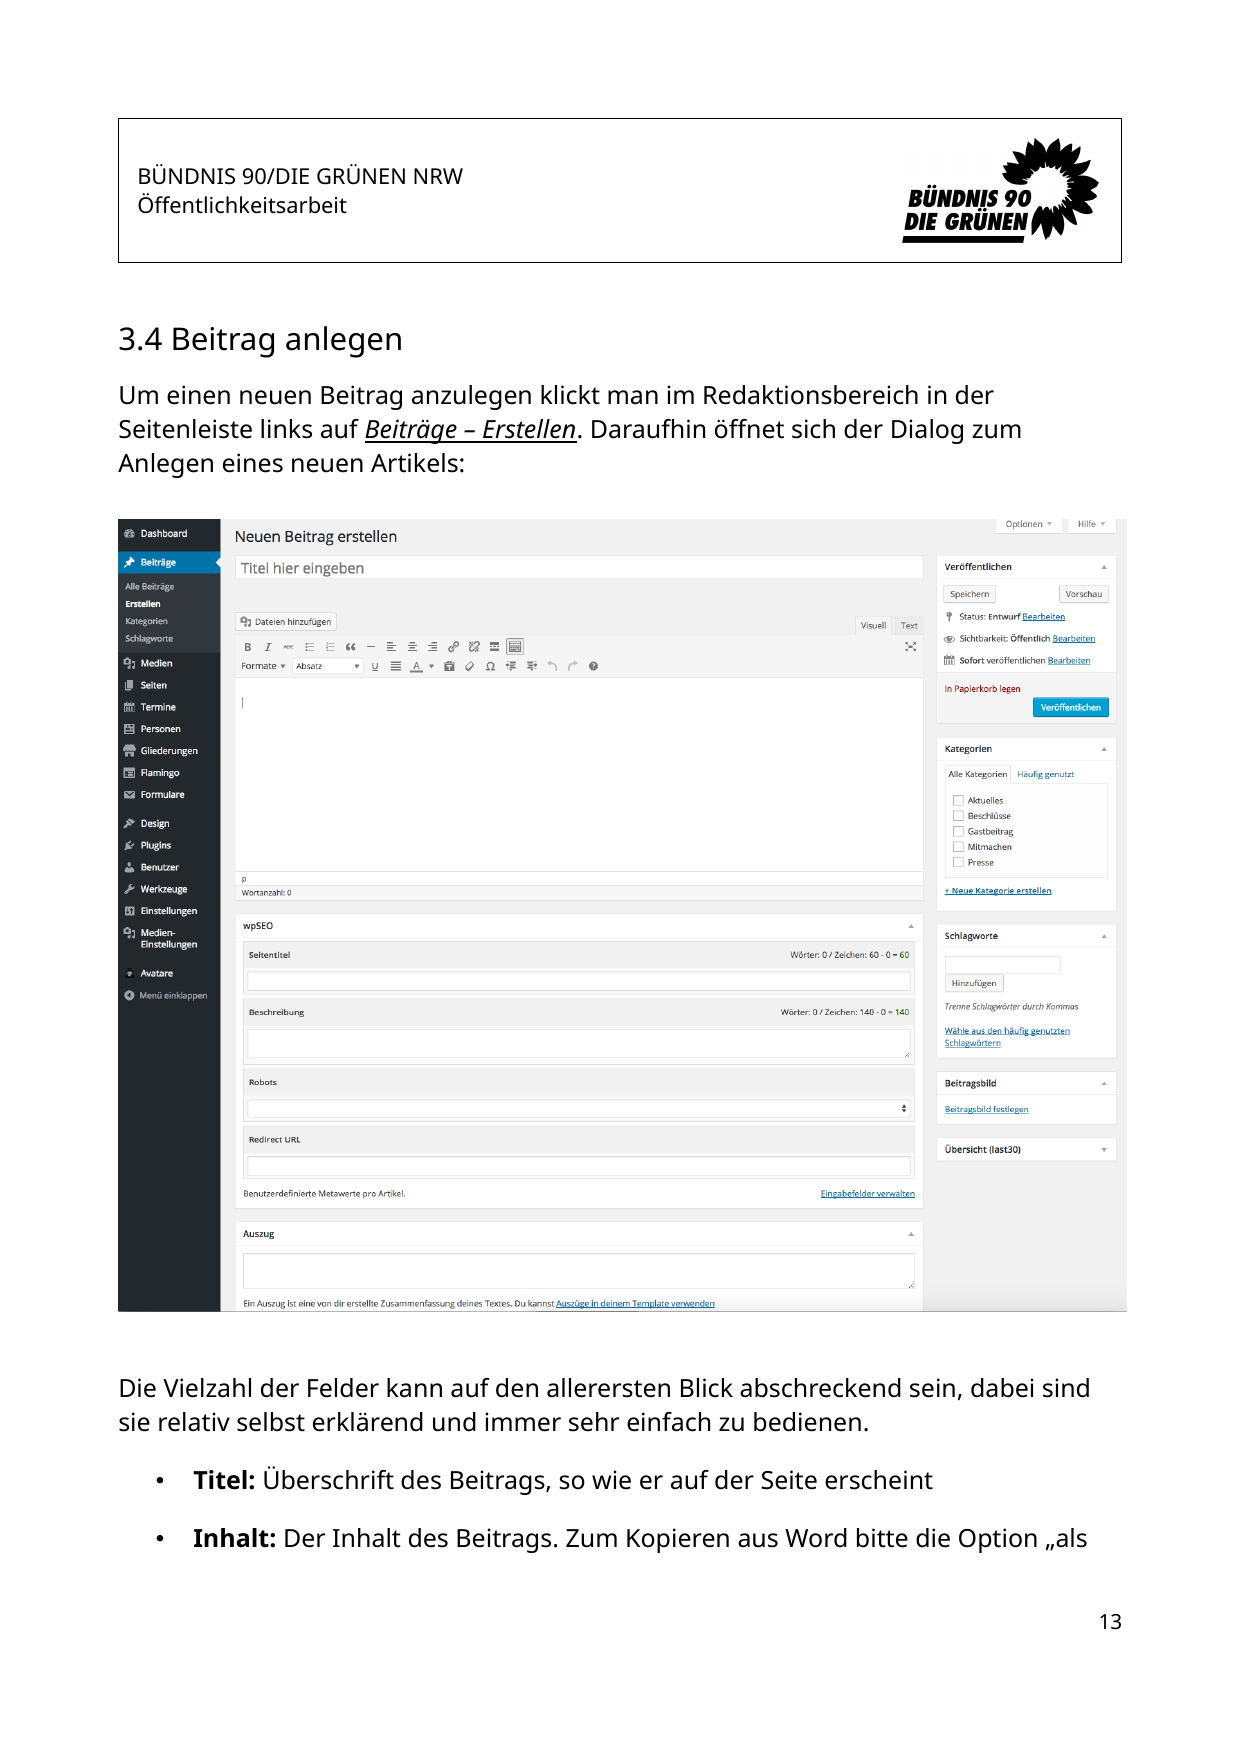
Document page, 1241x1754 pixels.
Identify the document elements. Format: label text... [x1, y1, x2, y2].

picture [162, 559, 175, 566]
subtitle 3.4 Beitrag anlegen [118, 317, 1122, 359]
list Inhalt: Der Inhalt des Beitrags. Zum Kopieren aus Word bitte die Option „als [156, 1521, 1122, 1555]
picture [118, 519, 1127, 1312]
text Die Vielzahl der Felder kann auf den allerersten Blick abschreckend sein, dabei sind sie relativ selbst erklärend und immer sehr einfach zu bedienen. [118, 1370, 1122, 1438]
text Um einen neuen Beitrag anzulegen klickt man im Redaktionsbereich in der Seitenleiste links auf Beiträge – Erstellen. Daraufhin öffnet sich der Dialog zum Anlegen eines neuen Artikels: [118, 378, 1122, 514]
picture [902, 138, 1099, 243]
picture [145, 560, 155, 565]
picture [127, 558, 133, 565]
list Titel: Überschrift des Beitrags, so wie er auf der Seite erscheint [156, 1463, 1122, 1497]
